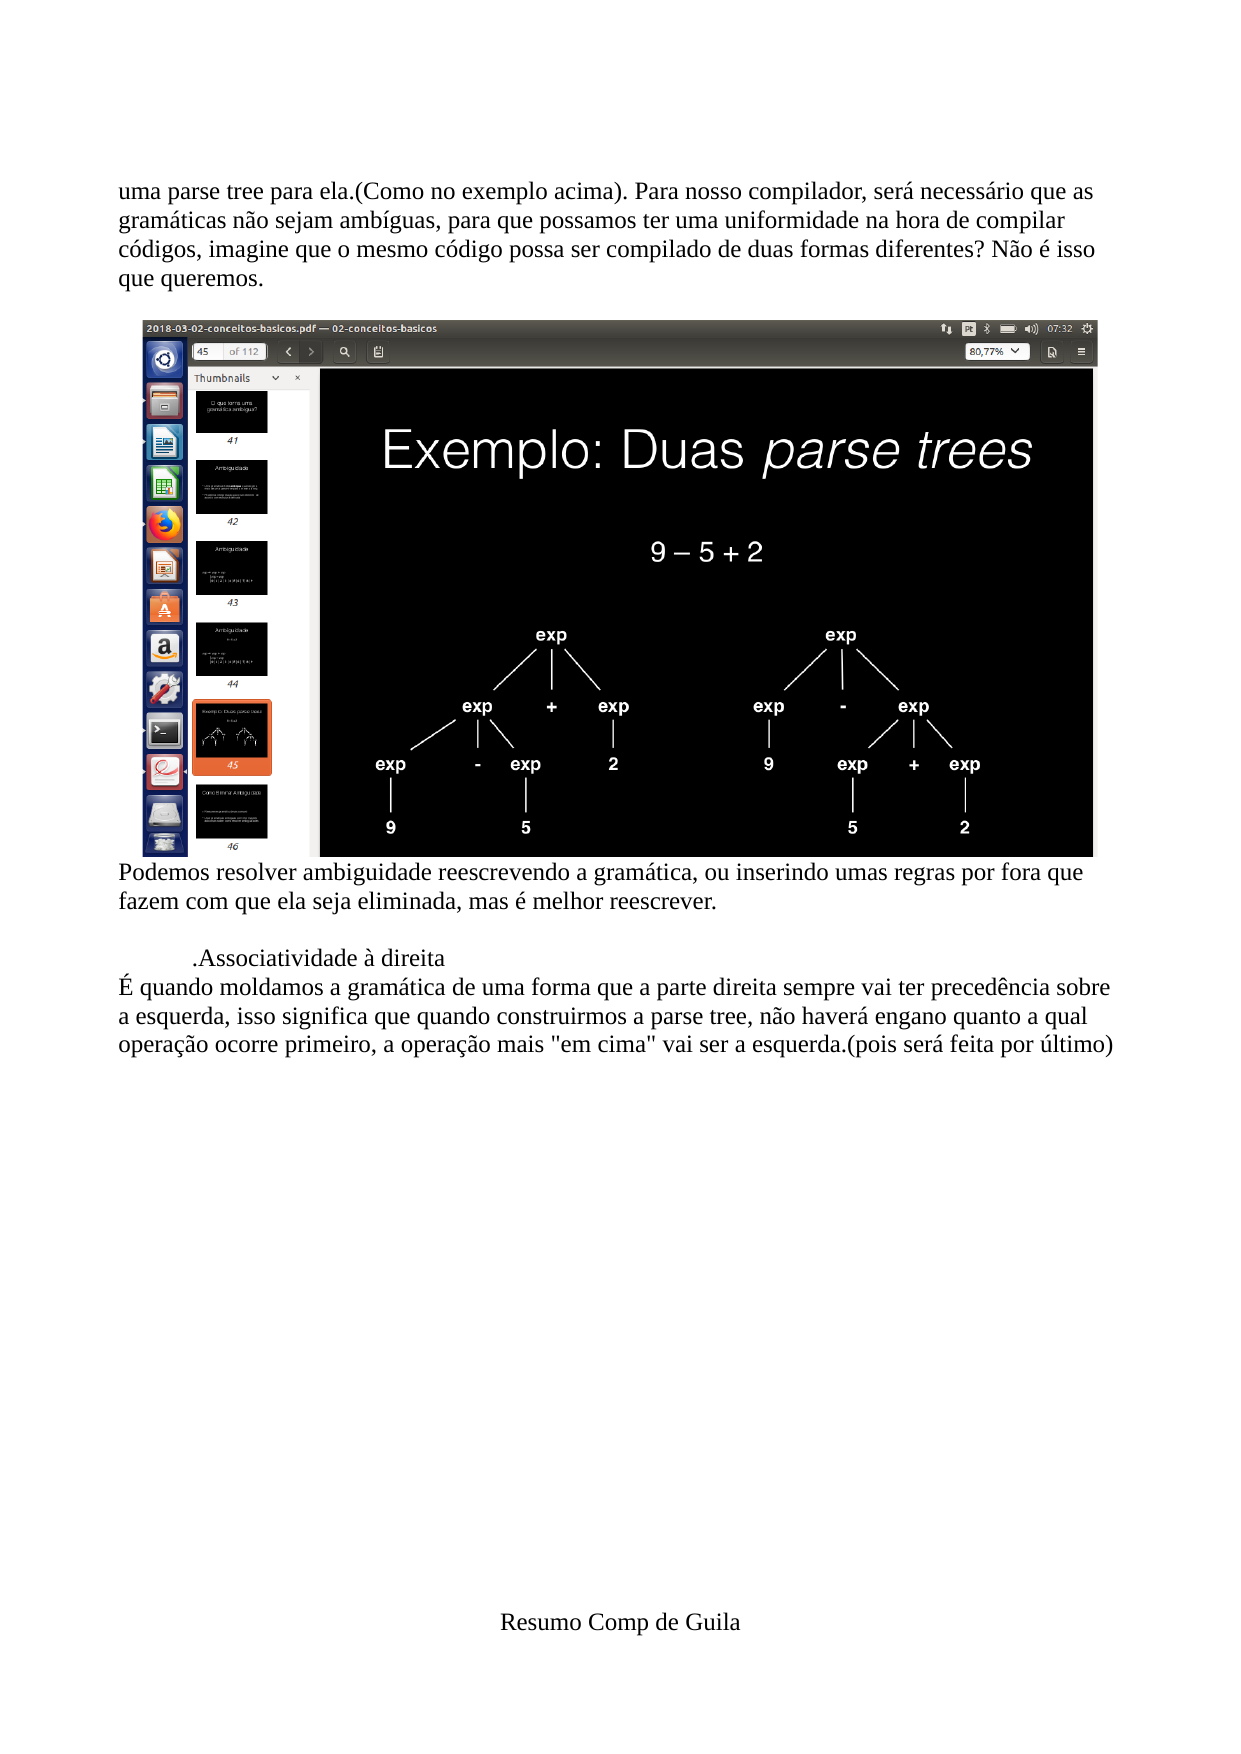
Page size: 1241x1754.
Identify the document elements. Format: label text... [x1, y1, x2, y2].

picture [142, 320, 1098, 857]
text .Associatividade à direita [118, 943, 1122, 972]
text Podemos resolver ambiguidade reescrevendo a gramática, ou inserindo umas regras por fora que fazem com que ela seja eliminada, mas é melhor reescrever. [118, 320, 1122, 914]
text É quando moldamos a gramática de uma forma que a parte direita sempre vai ter precedência sobre a esquerda, isso significa que quando construirmos a parse tree, não haverá engano quanto a qual operação ocorre primeiro, a operação mais "em cima" vai ser a esquerda.(pois será feita por último) [118, 972, 1122, 1058]
text uma parse tree para ela.(Como no exemplo acima). Para nosso compilador, será necessário que as gramáticas não sejam ambíguas, para que possamos ter uma uniformidade na hora de compilar códigos, imagine que o mesmo código possa ser compilado de duas formas diferentes? Não é isso que queremos. [118, 176, 1122, 291]
